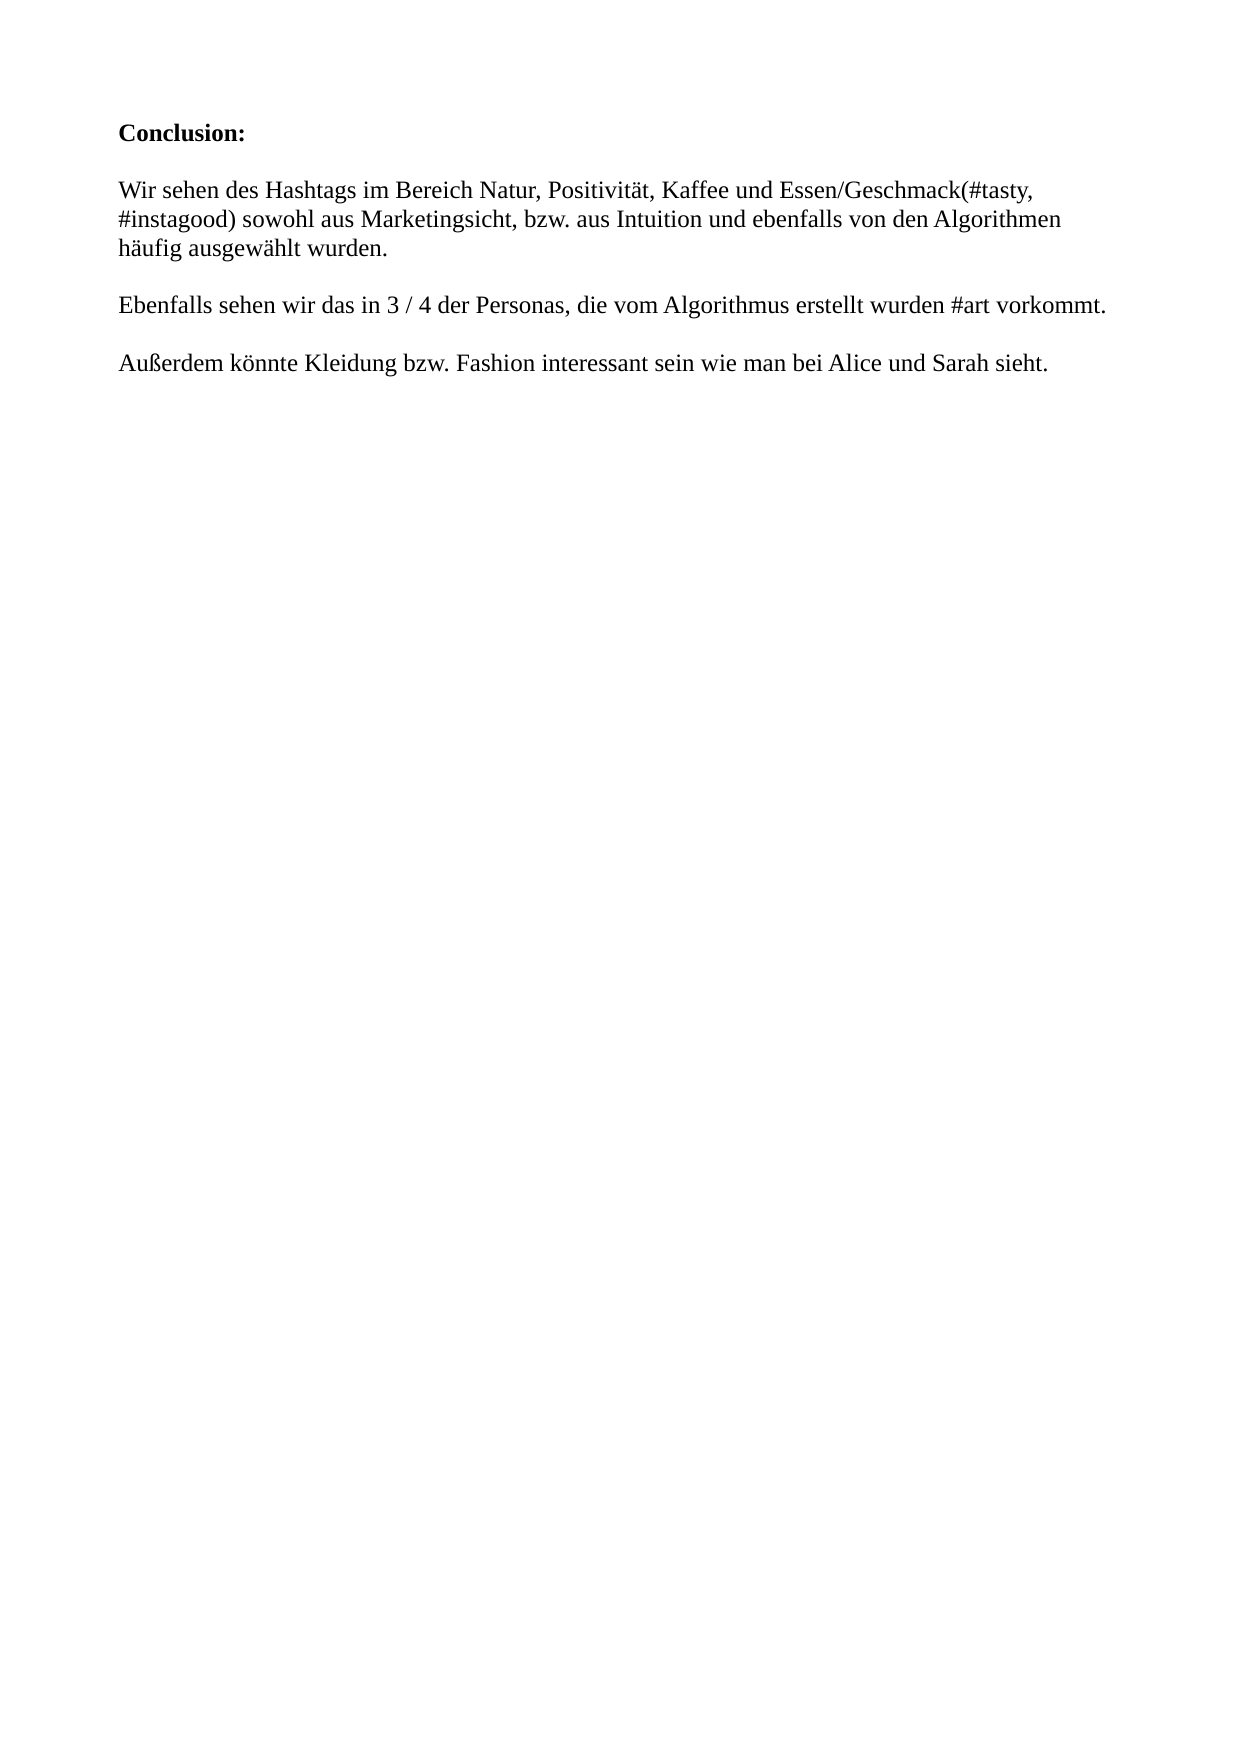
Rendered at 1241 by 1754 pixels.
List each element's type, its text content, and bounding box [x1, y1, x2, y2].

text Außerdem könnte Kleidung bzw. Fashion interessant sein wie man bei Alice und Sarah sieht. [118, 348, 1122, 377]
text Wir sehen des Hashtags im Bereich Natur, Positivität, Kaffee und Essen/Geschmack(#tasty, #instagood) sowohl aus Marketingsicht, bzw. aus Intuition und ebenfalls von den Algorithmen häufig ausgewählt wurden. [118, 176, 1122, 262]
text Ebenfalls sehen wir das in 3 / 4 der Personas, die vom Algorithmus erstellt wurden #art vorkommt. [118, 291, 1122, 319]
text Conclusion: [118, 118, 1122, 147]
